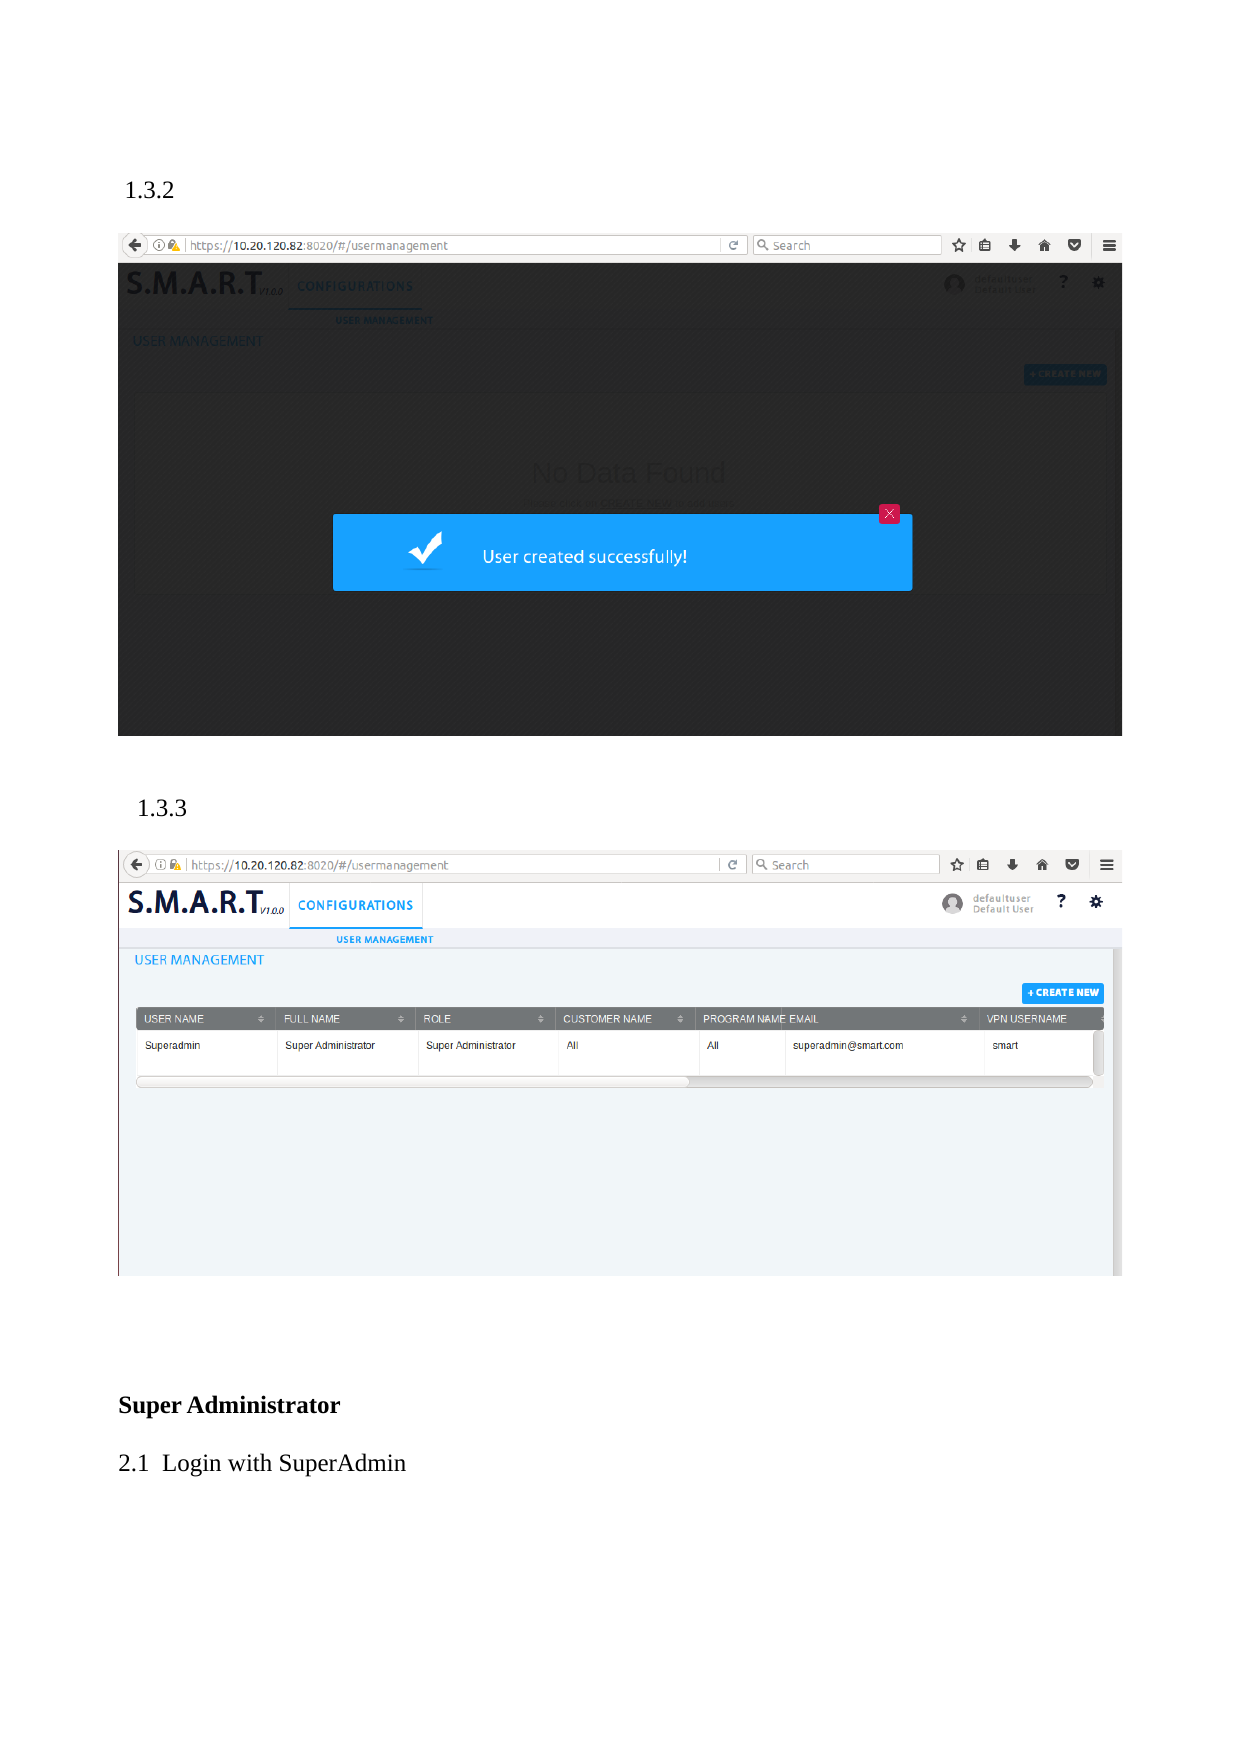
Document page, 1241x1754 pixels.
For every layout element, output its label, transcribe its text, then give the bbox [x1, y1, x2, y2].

picture [118, 233, 1123, 736]
picture [118, 850, 1123, 1276]
text 2.1 Login with SuperAdmin [118, 1448, 1122, 1477]
text 1.3.3 [118, 793, 1122, 821]
text Super Administrator [118, 1391, 1122, 1419]
text 1.3.2 [118, 176, 1122, 204]
